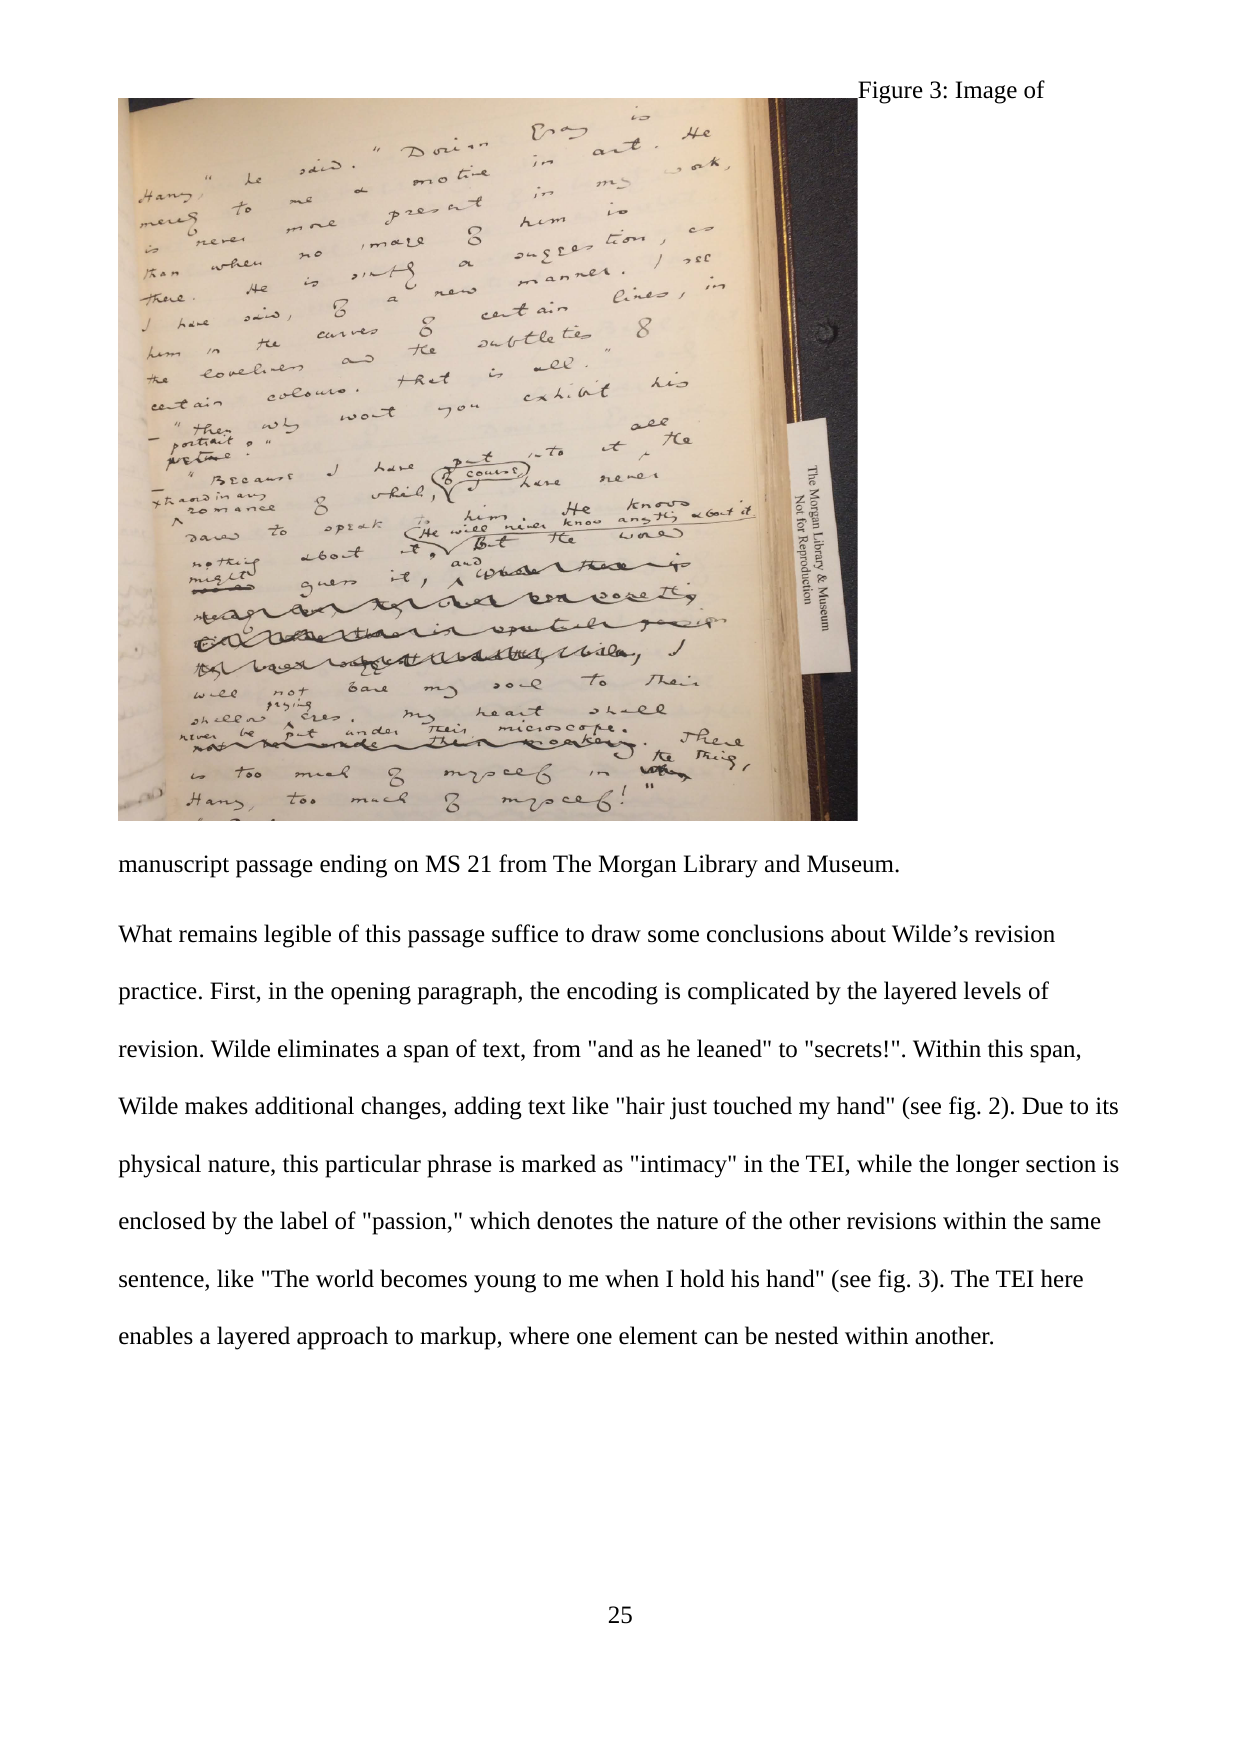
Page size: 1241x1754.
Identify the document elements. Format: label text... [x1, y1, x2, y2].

text What remains legible of this passage suffice to draw some conclusions about Wilde’s revision practice. First, in the opening paragraph, the encoding is complicated by the layered levels of revision. Wilde eliminates a span of text, from "and as he leaned" to "secrets!". Within this span, Wilde makes additional changes, adding text like "hair just touched my hand" (see fig. 2). Due to its physical nature, this particular phrase is marked as "intimacy" in the TEI, while the longer section is enclosed by the label of "passion," which denotes the nature of the other revisions within the same sentence, like "The world becomes young to me when I hold his hand" (see fig. 3). The TEI here enables a layered approach to markup, where one element can be nested within another. [118, 919, 1122, 1350]
text Figure 3: Image of manuscript passage ending on MS 21 from The Morgan Library and Museum. [118, 75, 1122, 878]
